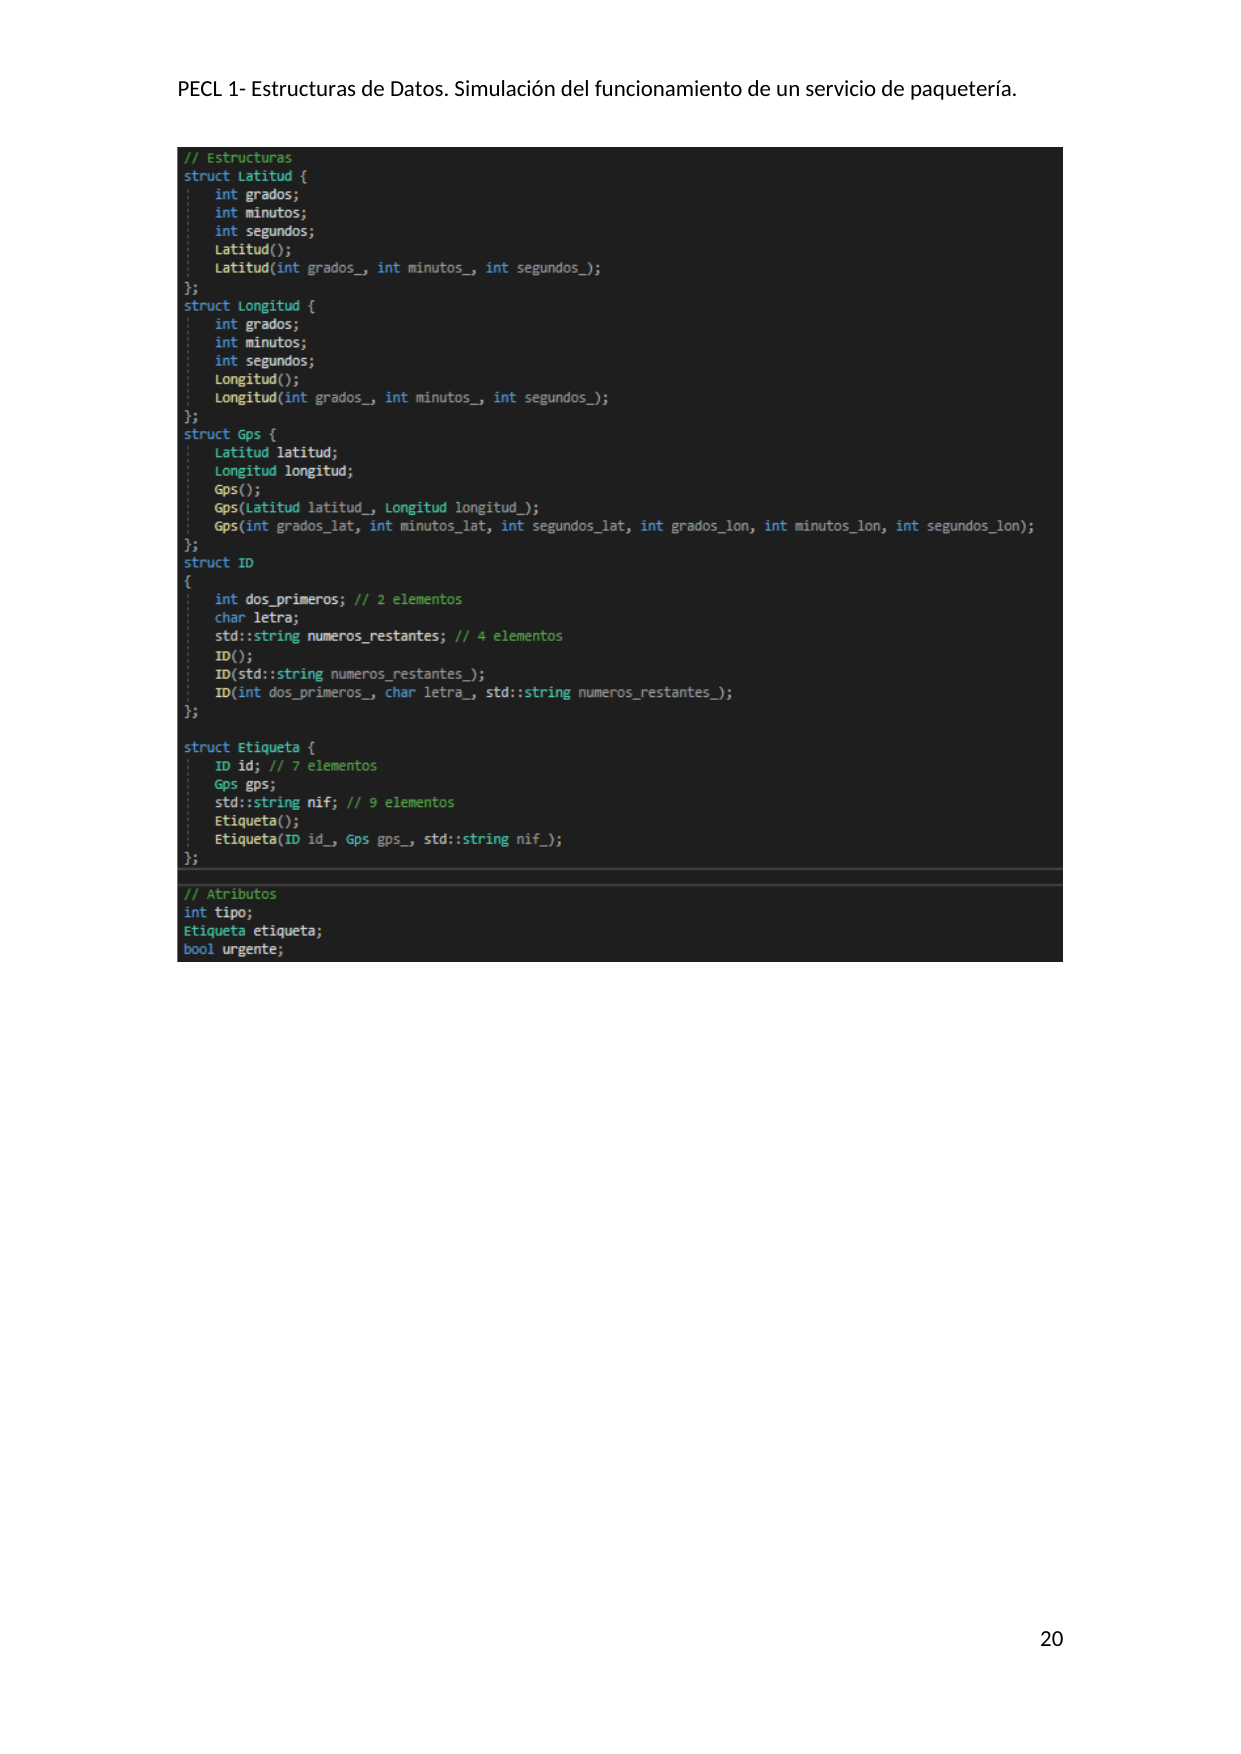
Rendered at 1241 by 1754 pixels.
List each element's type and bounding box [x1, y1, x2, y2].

picture [177, 147, 1063, 962]
